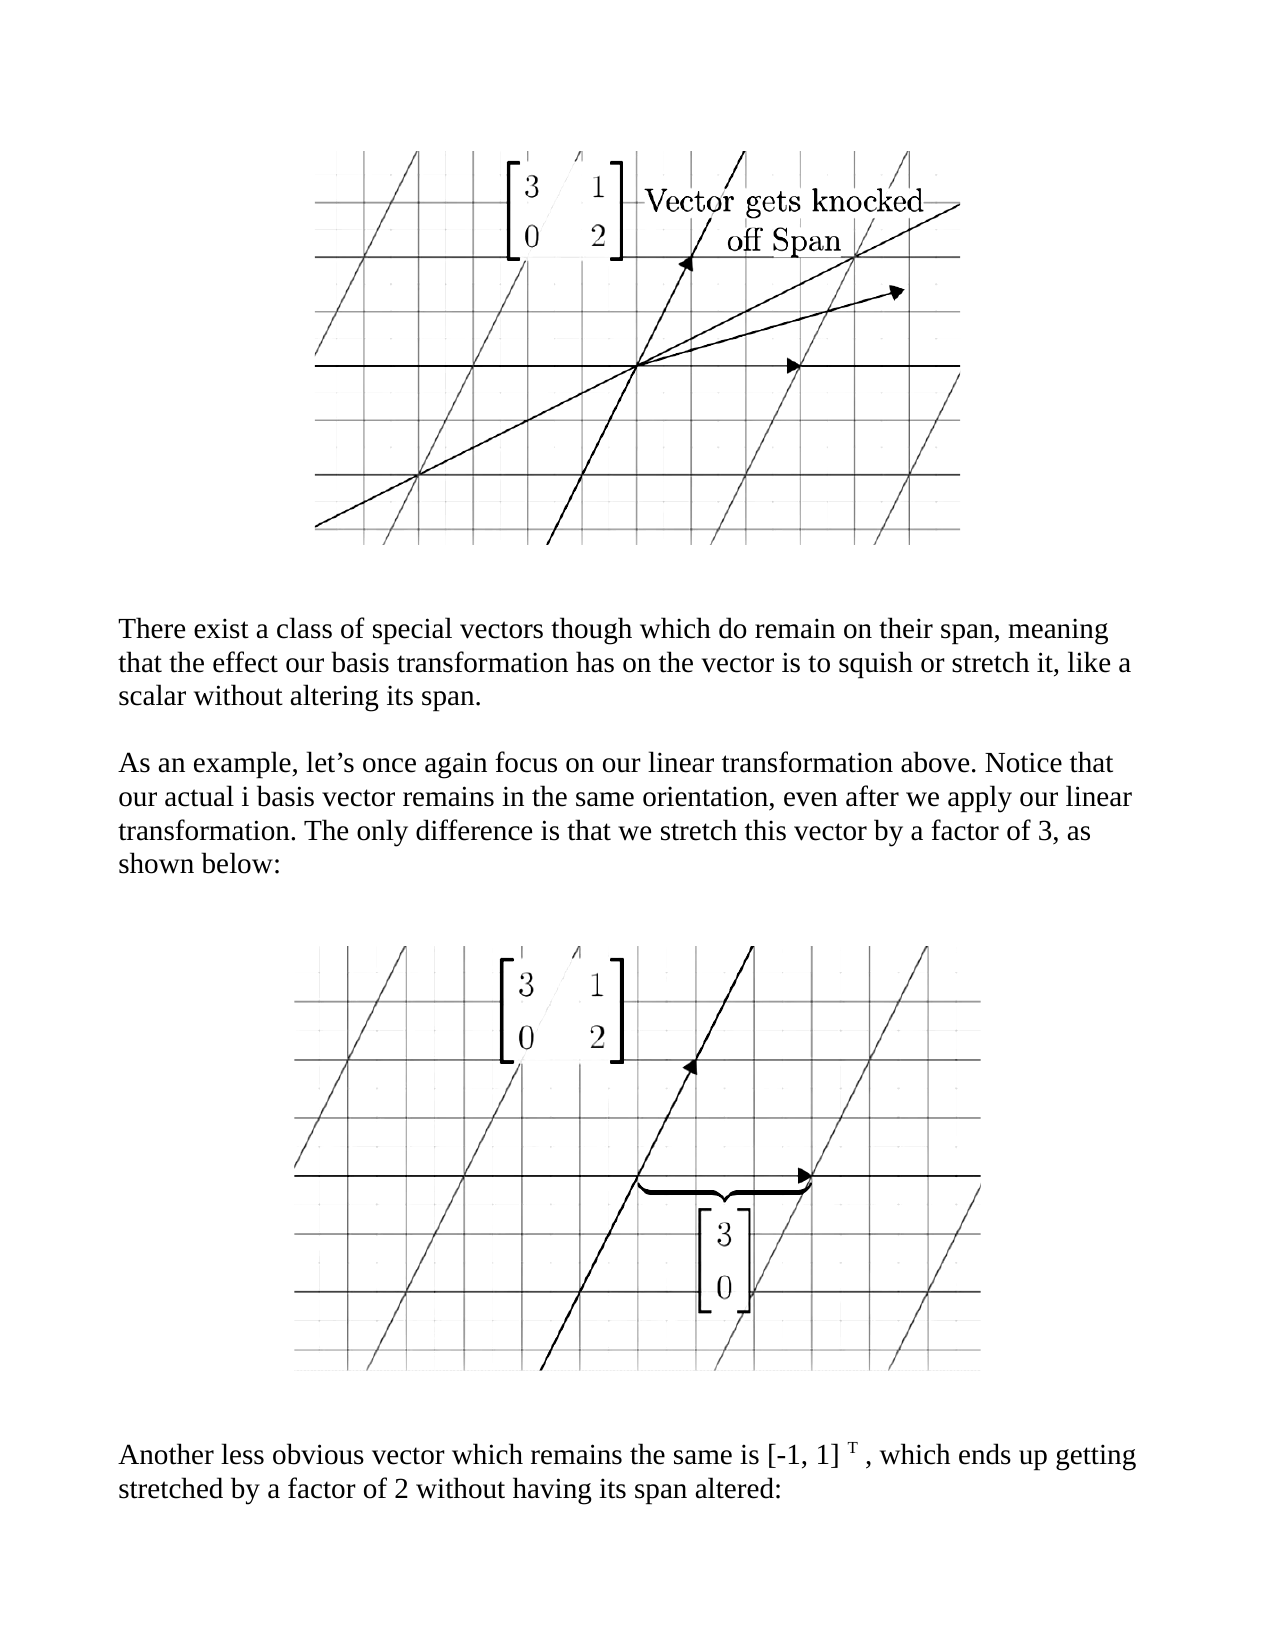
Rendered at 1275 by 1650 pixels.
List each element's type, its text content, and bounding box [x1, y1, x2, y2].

text Another less obvious vector which remains the same is [-1, 1] T , which ends up getting stretched by a factor of 2 without having its span altered: [118, 1437, 1157, 1504]
picture [314, 151, 961, 545]
text As an example, let’s once again focus on our linear transformation above. Notice that our actual i basis vector remains in the same orientation, even after we apply our linear transformation. The only difference is that we stretch this vector by a factor of 3, as shown below: [118, 746, 1157, 880]
text There exist a class of special vectors though which do remain on their span, meaning that the effect our basis transformation has on the vector is to squish or stretch it, like a scalar without altering its span. [118, 611, 1157, 712]
picture [294, 946, 981, 1371]
